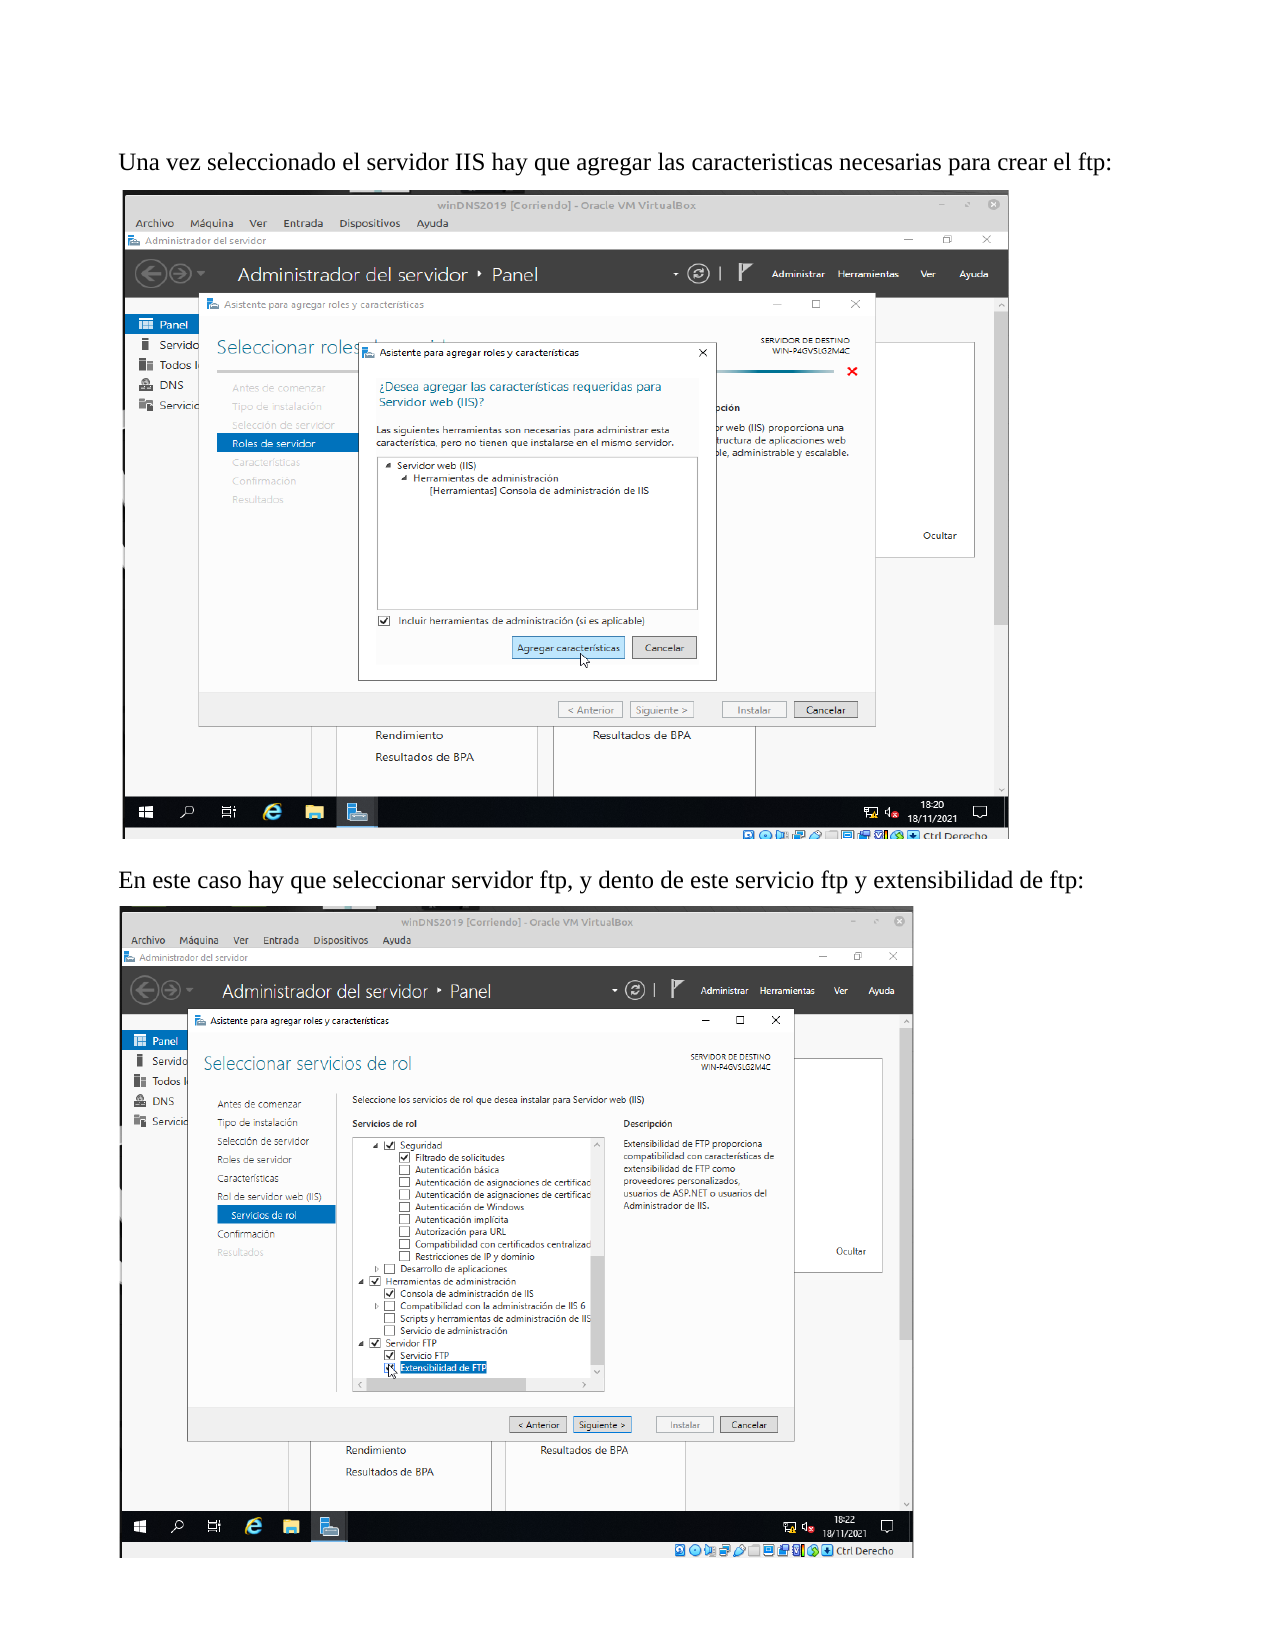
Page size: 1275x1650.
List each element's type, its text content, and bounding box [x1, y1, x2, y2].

text En este caso hay que seleccionar servidor ftp, y dento de este servicio ftp y extensibilidad de ftp: [118, 866, 1157, 894]
text Una vez seleccionado el servidor IIS hay que agregar las caracteristicas necesarias para crear el ftp: [118, 147, 1157, 176]
picture [928, 190, 1009, 839]
picture [841, 906, 914, 1558]
